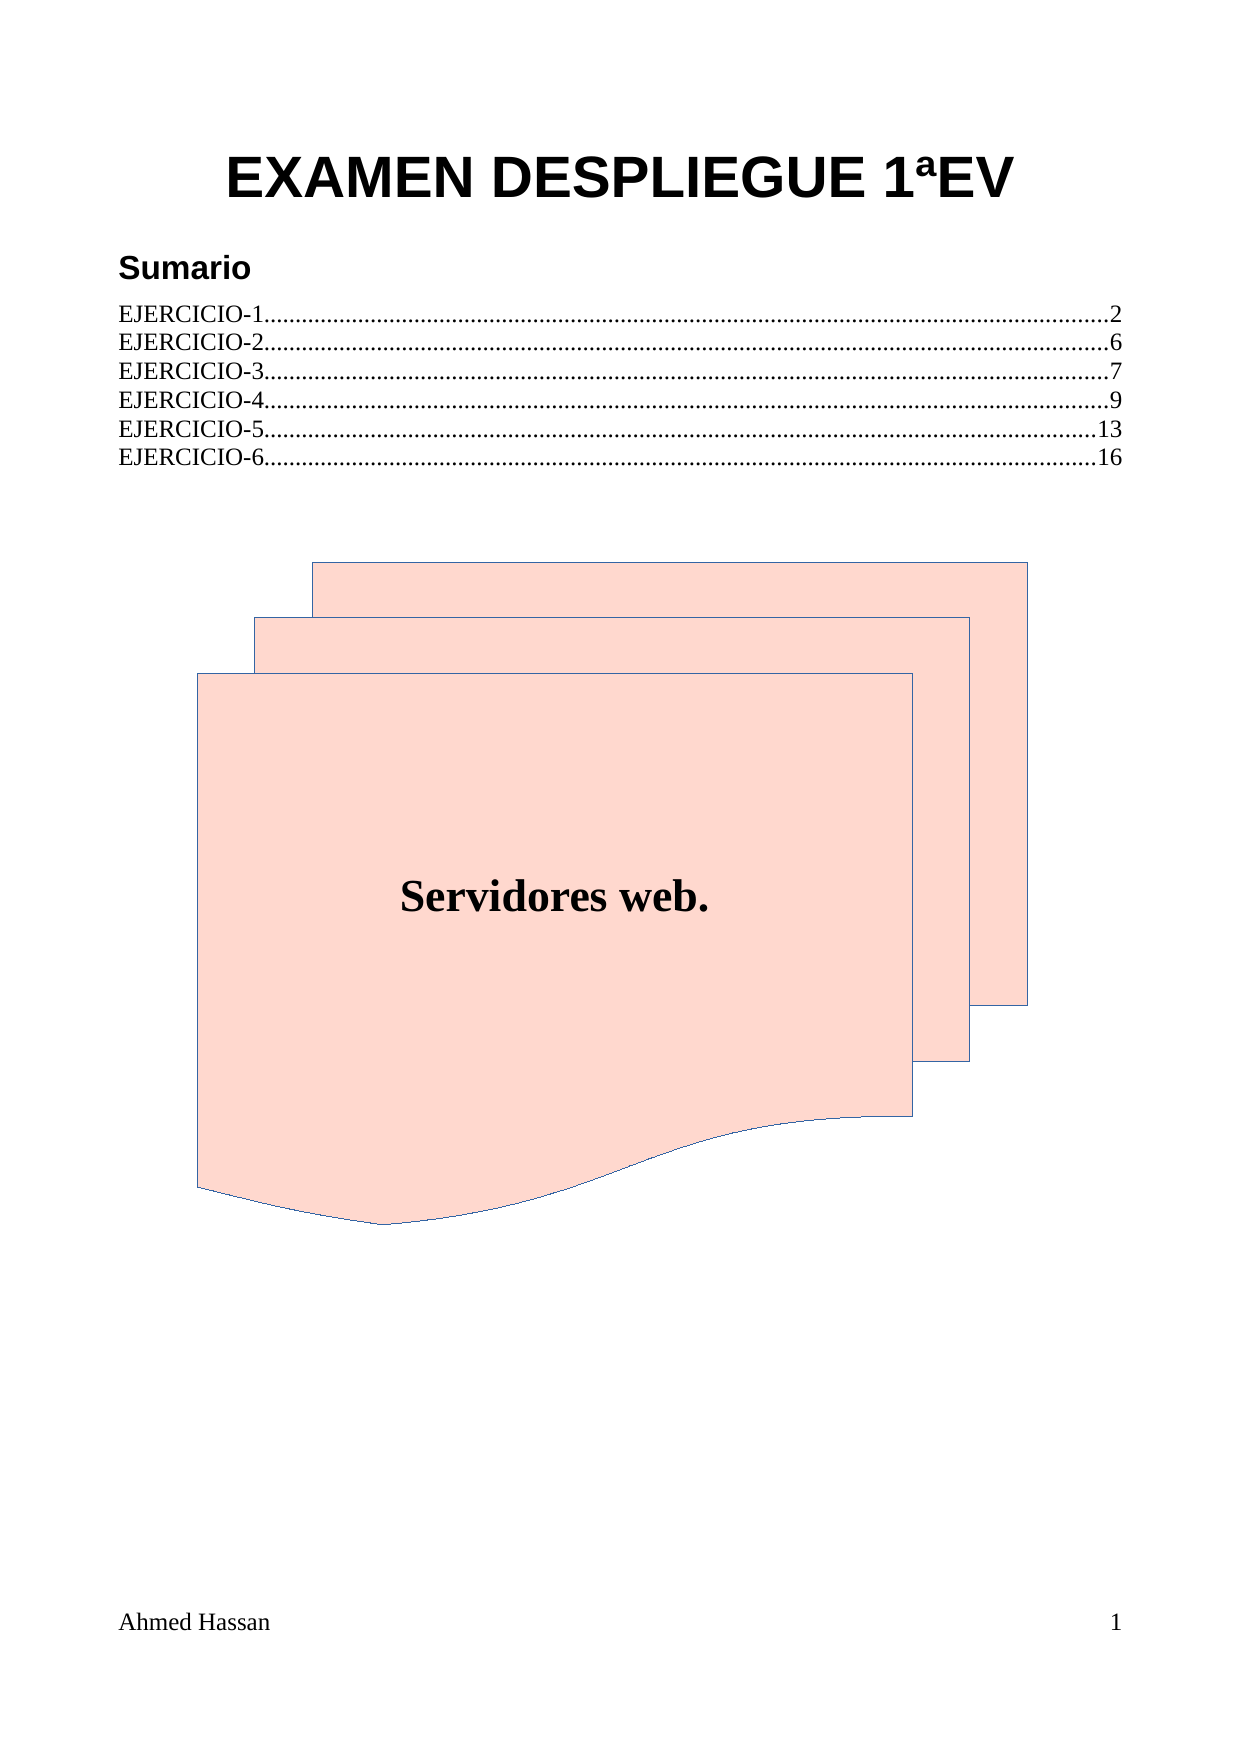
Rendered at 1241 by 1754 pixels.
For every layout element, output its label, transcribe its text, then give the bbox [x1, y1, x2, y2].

subtitle Sumario [118, 248, 1122, 286]
text EJERCICIO-2 6 [118, 327, 1122, 356]
text EJERCICIO-1 2 [118, 299, 1122, 327]
title EXAMEN DESPLIEGUE 1ªEV [118, 143, 1122, 210]
text EJERCICIO-4 9 [118, 385, 1122, 414]
text EJERCICIO-6 16 [118, 442, 1122, 471]
text EJERCICIO-3 7 [118, 356, 1122, 385]
text EJERCICIO-5 13 [118, 414, 1122, 442]
